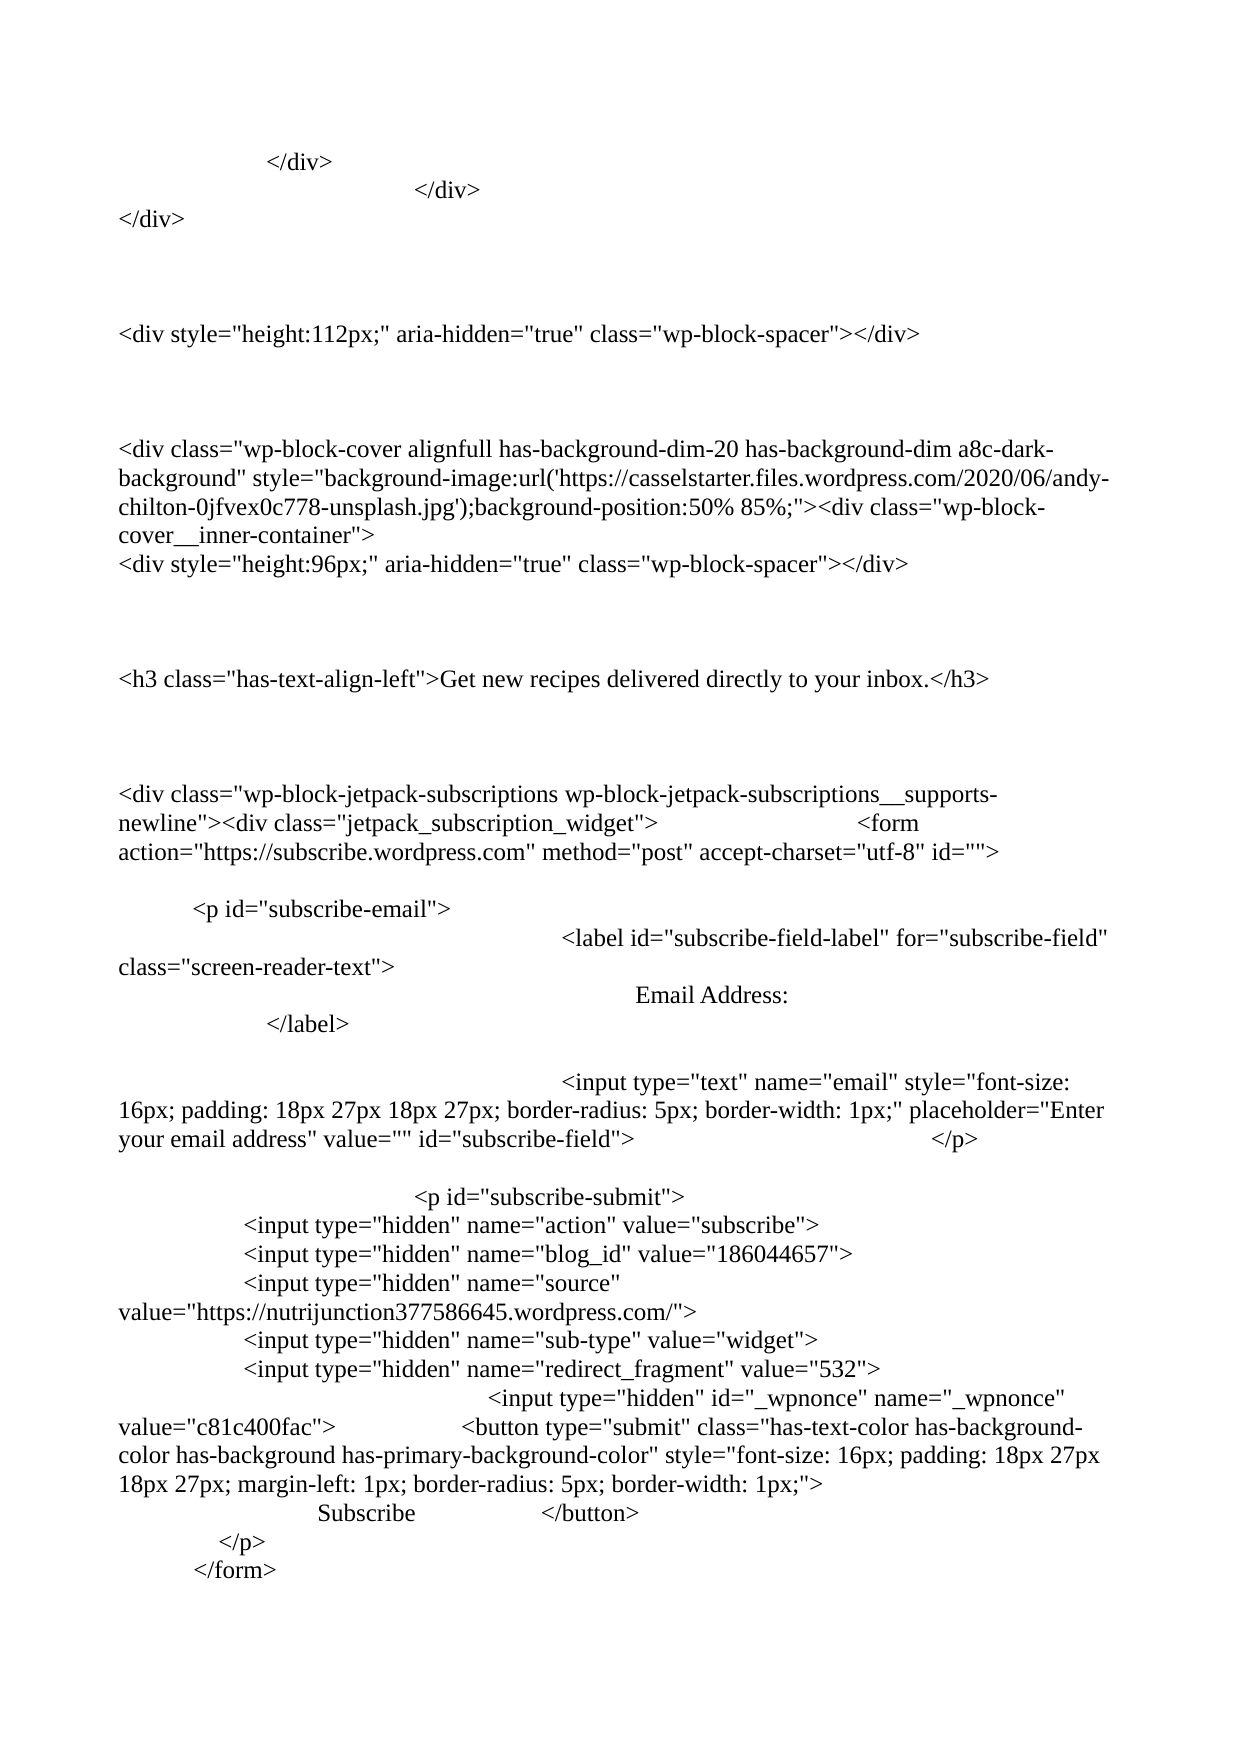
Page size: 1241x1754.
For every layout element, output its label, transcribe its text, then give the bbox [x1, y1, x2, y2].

text Subscribe </button> [118, 1498, 1122, 1527]
text <div style="height:96px;" aria-hidden="true" class="wp-block-spacer"></div> [118, 549, 1122, 578]
text <input type="hidden" name="redirect_fragment" value="532"> [118, 1354, 1122, 1383]
text <div class="wp-block-cover alignfull has-background-dim-20 has-background-dim a8c-dark-background" style="background-image:url('https://casselstarter.files.wordpress.com/2020/06/andy-chilton-0jfvex0c778-unsplash.jpg');background-position:50% 85%;"><div class="wp-block-cover__inner-container"> [118, 434, 1122, 549]
text <p id="subscribe-email"> [118, 866, 1122, 923]
text </form> [118, 1556, 1122, 1584]
text <input type="hidden" name="blog_id" value="186044657"> [118, 1239, 1122, 1268]
text </div> [118, 204, 1122, 233]
text </div> [118, 176, 1122, 204]
text <h3 class="has-text-align-left">Get new recipes delivered directly to your inbox.</h3> [118, 664, 1122, 693]
text <input type="text" name="email" style="font-size: 16px; padding: 18px 27px 18px 27px; border-radius: 5px; border-width: 1px;" placeholder="Enter your email address" value="" id="subscribe-field"> </p> [118, 1067, 1122, 1153]
text <input type="hidden" id="_wpnonce" name="_wpnonce" value="c81c400fac"> <button type="submit" class="has-text-color has-background-color has-background has-primary-background-color" style="font-size: 16px; padding: 18px 27px 18px 27px; margin-left: 1px; border-radius: 5px; border-width: 1px;"> [118, 1383, 1122, 1498]
text <input type="hidden" name="action" value="subscribe"> [118, 1211, 1122, 1239]
text <p id="subscribe-submit"> [118, 1182, 1122, 1211]
text <div class="wp-block-jetpack-subscriptions wp-block-jetpack-subscriptions__supports-newline"><div class="jetpack_subscription_widget"> <form action="https://subscribe.wordpress.com" method="post" accept-charset="utf-8" id=""> [118, 779, 1122, 866]
text <label id="subscribe-field-label" for="subscribe-field" class="screen-reader-text"> [118, 923, 1122, 981]
text <div style="height:112px;" aria-hidden="true" class="wp-block-spacer"></div> [118, 319, 1122, 348]
text <input type="hidden" name="sub-type" value="widget"> [118, 1326, 1122, 1354]
text </p> [118, 1527, 1122, 1556]
text <input type="hidden" name="source" value="https://nutrijunction377586645.wordpress.com/"> [118, 1268, 1122, 1326]
text </div> [118, 147, 1122, 176]
text Email Address: </label> [118, 981, 1122, 1038]
